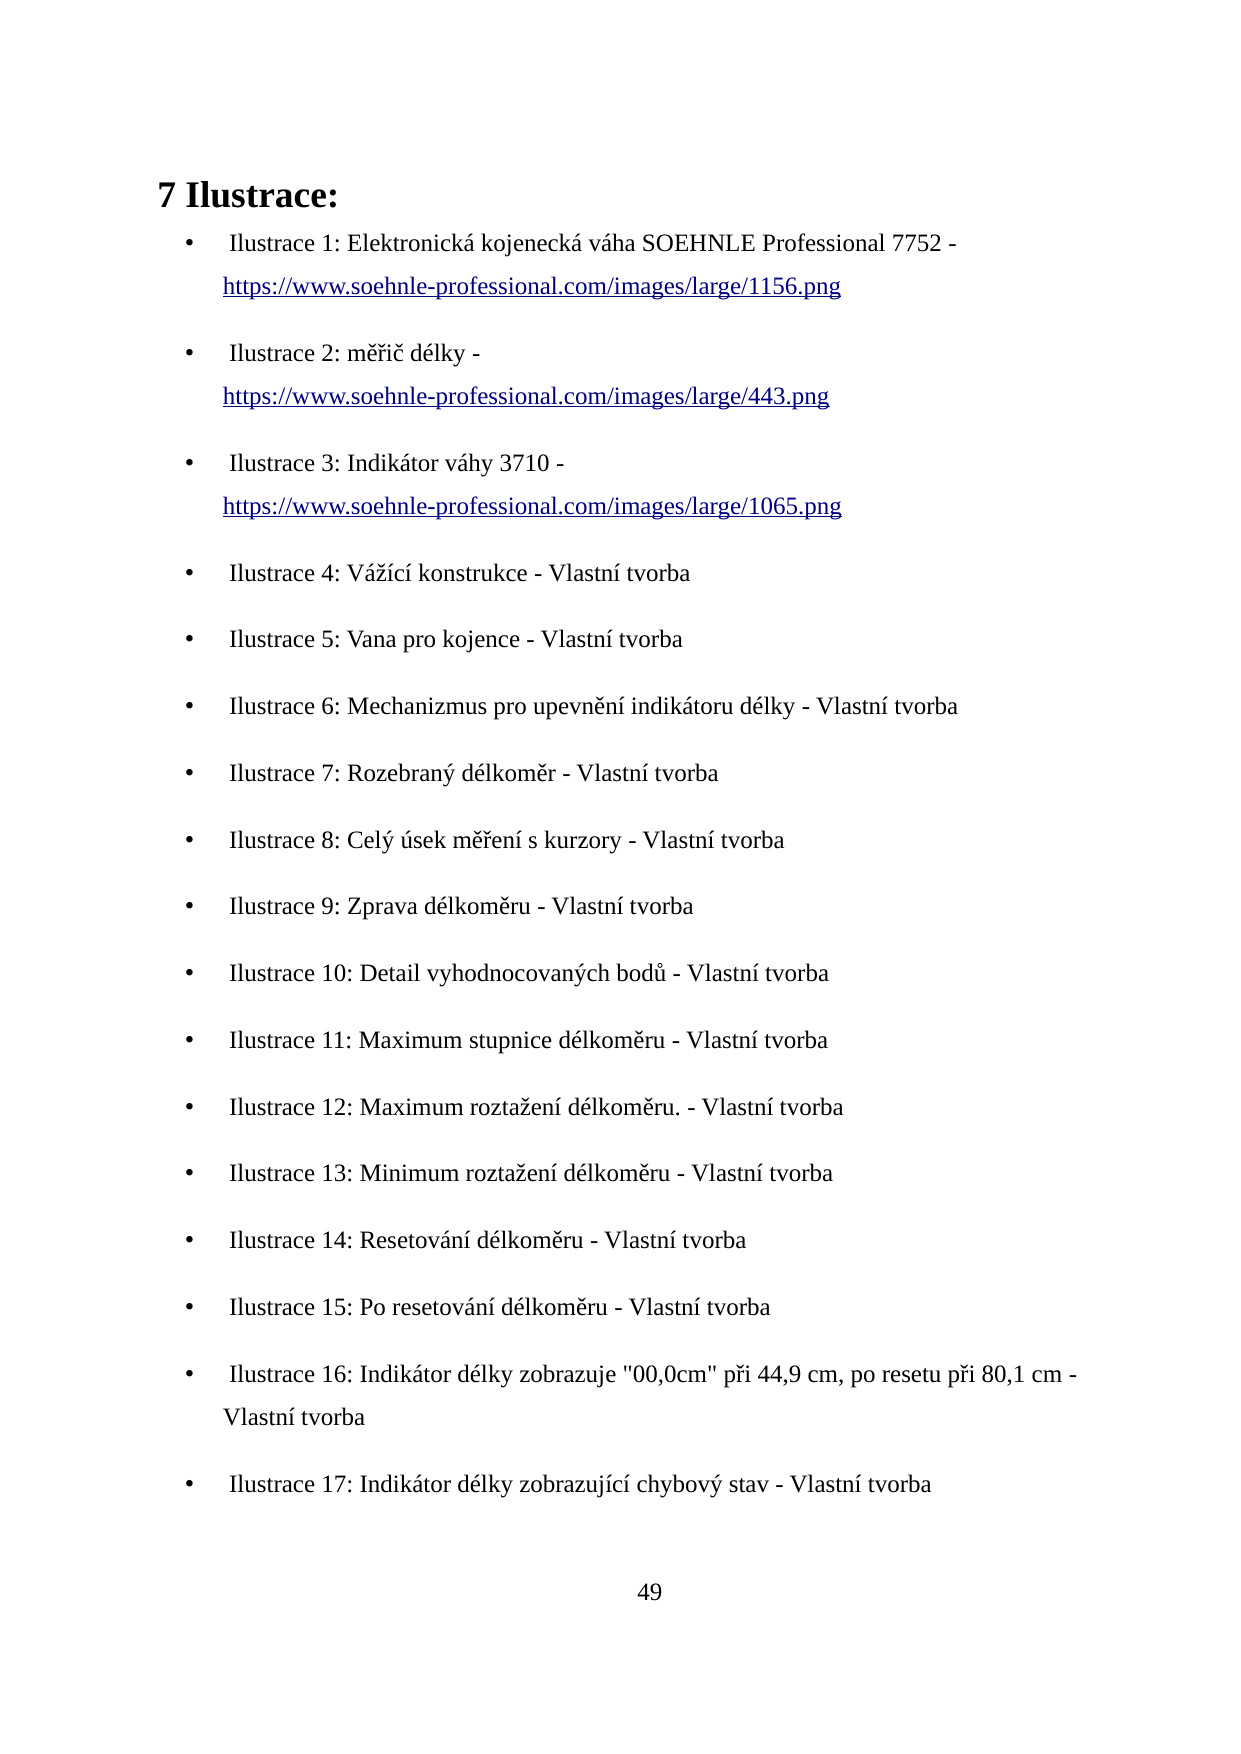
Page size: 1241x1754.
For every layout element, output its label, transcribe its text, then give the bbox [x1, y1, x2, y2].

list Ilustrace 7: Rozebraný délkoměr - Vlastní tvorba [185, 758, 1093, 787]
list Ilustrace 1: Elektronická kojenecká váha SOEHNLE Professional 7752 - https://www.soehnle-professional.com/images/large/1156.png [185, 228, 1093, 300]
list Ilustrace 5: Vana pro kojence - Vlastní tvorba [185, 624, 1093, 653]
list Ilustrace 17: Indikátor délky zobrazující chybový stav - Vlastní tvorba [185, 1469, 1093, 1497]
list Ilustrace 10: Detail vyhodnocovaných bodů - Vlastní tvorba [185, 958, 1093, 987]
list Ilustrace 8: Celý úsek měření s kurzory - Vlastní tvorba [185, 825, 1093, 853]
list Ilustrace 16: Indikátor délky zobrazuje "00,0cm" při 44,9 cm, po resetu při 80,1 cm - Vlastní tvorba [185, 1359, 1093, 1431]
list Ilustrace 14: Resetování délkoměru - Vlastní tvorba [185, 1225, 1093, 1254]
list Ilustrace 2: měřič délky - https://www.soehnle-professional.com/images/large/443.png [185, 338, 1093, 410]
list Ilustrace 4: Vážící konstrukce - Vlastní tvorba [185, 558, 1093, 586]
list Ilustrace 15: Po resetování délkoměru - Vlastní tvorba [185, 1292, 1093, 1321]
list Ilustrace 13: Minimum roztažení délkoměru - Vlastní tvorba [185, 1158, 1093, 1187]
list Ilustrace 11: Maximum stupnice délkoměru - Vlastní tvorba [185, 1025, 1093, 1054]
list Ilustrace 9: Zprava délkoměru - Vlastní tvorba [185, 891, 1093, 920]
list Ilustrace 12: Maximum roztažení délkoměru. - Vlastní tvorba [185, 1092, 1093, 1121]
subtitle Ilustrace: [148, 172, 1093, 216]
list Ilustrace 3: Indikátor váhy 3710 - https://www.soehnle-professional.com/images/large/1065.png [185, 448, 1093, 519]
list Ilustrace 6: Mechanizmus pro upevnění indikátoru délky - Vlastní tvorba [185, 691, 1093, 720]
